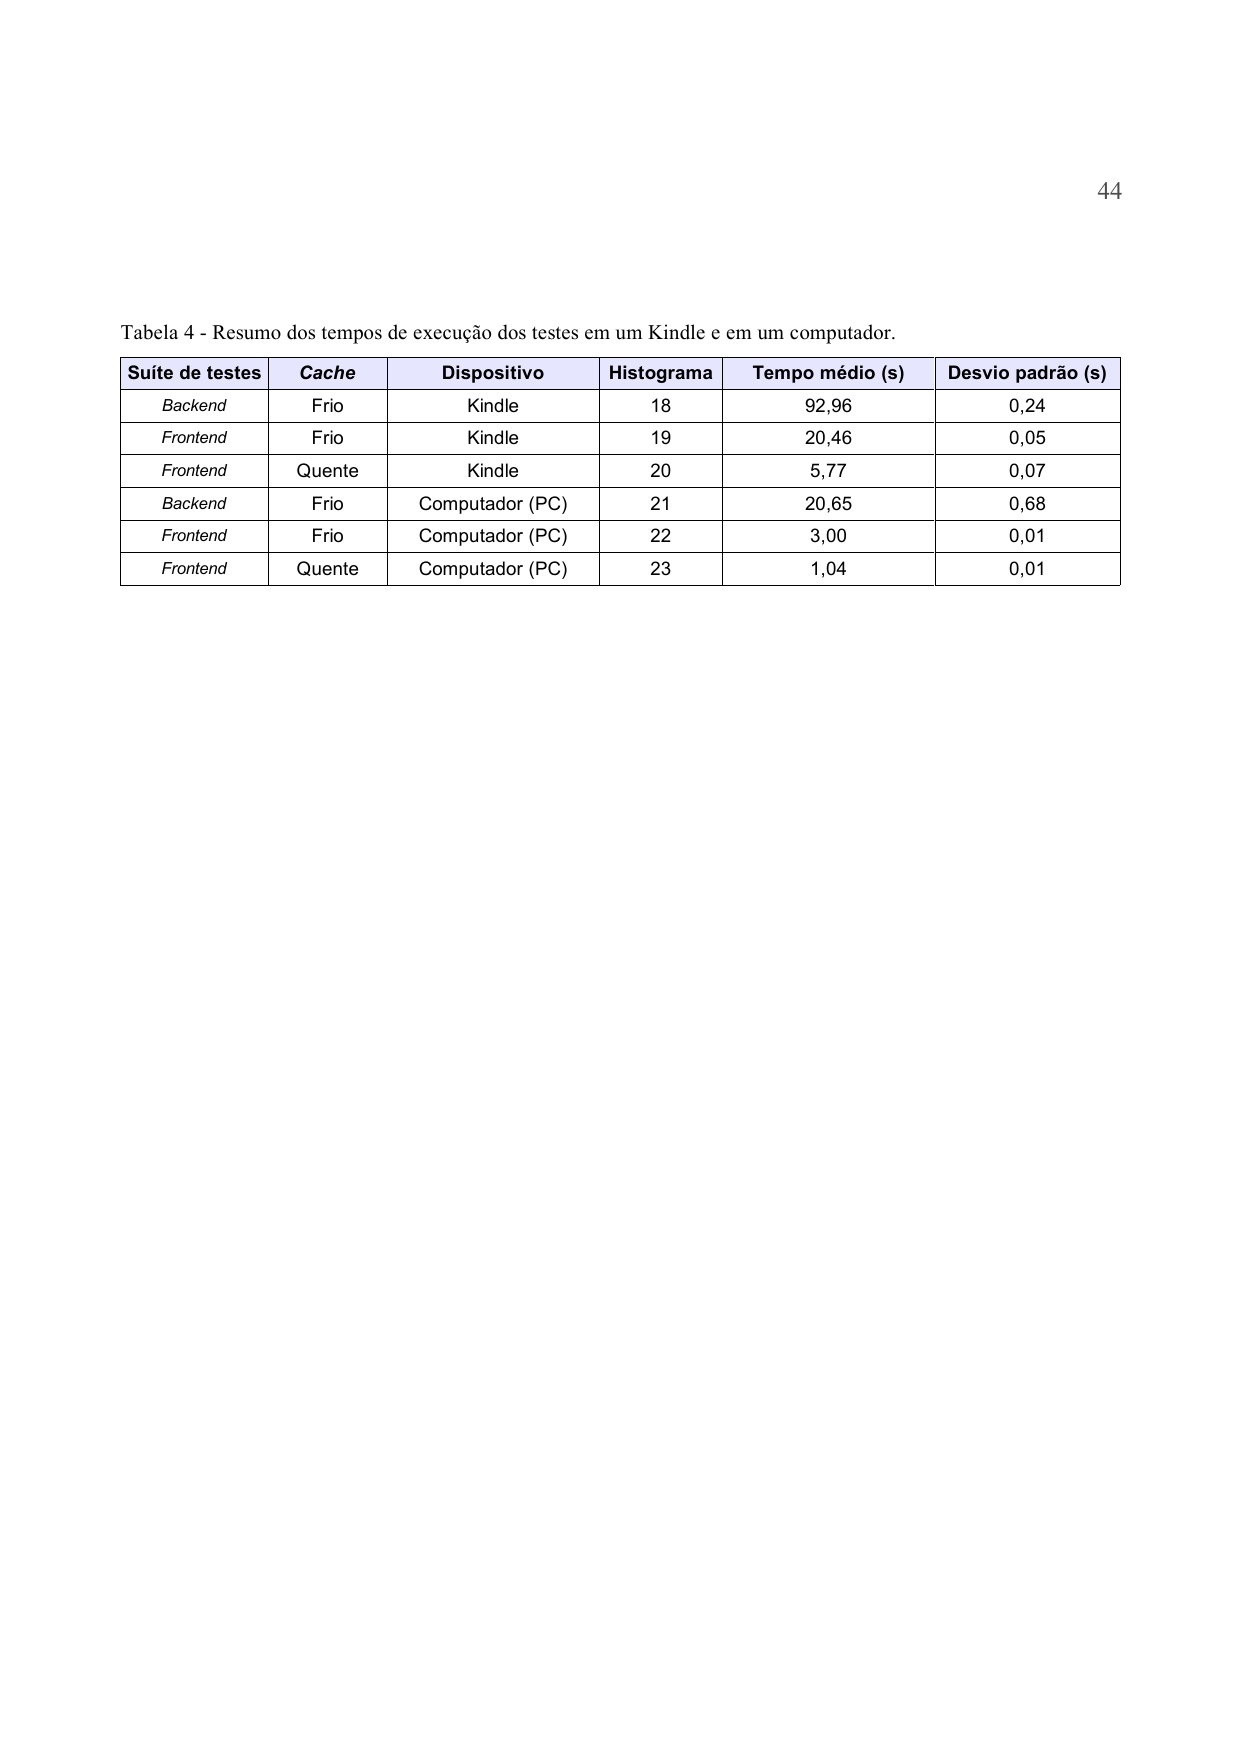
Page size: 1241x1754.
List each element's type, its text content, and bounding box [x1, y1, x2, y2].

table_cell 0,68 [936, 488, 1120, 520]
table_header Desvio padrão (s) [936, 358, 1120, 389]
table_cell 0,01 [936, 521, 1120, 552]
table_cell Frontend [121, 553, 268, 585]
table_header Cache [269, 358, 387, 389]
table_cell Frio [269, 390, 387, 422]
table_cell Frontend [121, 423, 268, 454]
table_cell Figura 20 [600, 455, 722, 487]
table_cell Computador (PC) [388, 488, 599, 520]
table_cell Figura 22 [600, 521, 722, 552]
table_cell 1,04 [723, 553, 934, 585]
table_cell Quente [269, 455, 387, 487]
table_cell Frio [269, 423, 387, 454]
table_cell 0,05 [936, 423, 1120, 454]
table_header Suíte de testes [121, 358, 268, 389]
table_cell Frontend [121, 521, 268, 552]
table_cell Backend [121, 488, 268, 520]
table_cell Computador (PC) [388, 521, 599, 552]
table_cell Figura 23 [600, 553, 722, 585]
table_cell 5,77 [723, 455, 934, 487]
table_cell Frontend [121, 455, 268, 487]
text Tabela 4 - Resumo dos tempos de execução dos testes em um Kindle e em um computador. [120, 321, 1120, 344]
table_header Histograma [600, 358, 722, 389]
table_cell Backend [121, 390, 268, 422]
table_cell Computador (PC) [388, 553, 599, 585]
table_cell Frio [269, 521, 387, 552]
table_cell Frio [269, 488, 387, 520]
table_cell 20,46 [723, 423, 934, 454]
table_cell Figura 19 [600, 423, 722, 454]
table_cell 0,07 [936, 455, 1120, 487]
table_cell 92,96 [723, 390, 934, 422]
table_cell Kindle [388, 423, 599, 454]
table_cell Kindle [388, 390, 599, 422]
table_header Dispositivo [388, 358, 599, 389]
table_cell 20,65 [723, 488, 934, 520]
table_cell Figura 21 [600, 488, 722, 520]
table_header Tempo médio (s) [723, 358, 934, 389]
table_cell Kindle [388, 455, 599, 487]
table_cell 3,00 [723, 521, 934, 552]
table_cell 0,24 [936, 390, 1120, 422]
table_cell 0,01 [936, 553, 1120, 585]
table_cell Quente [269, 553, 387, 585]
table_cell Figura 18 [600, 390, 722, 422]
